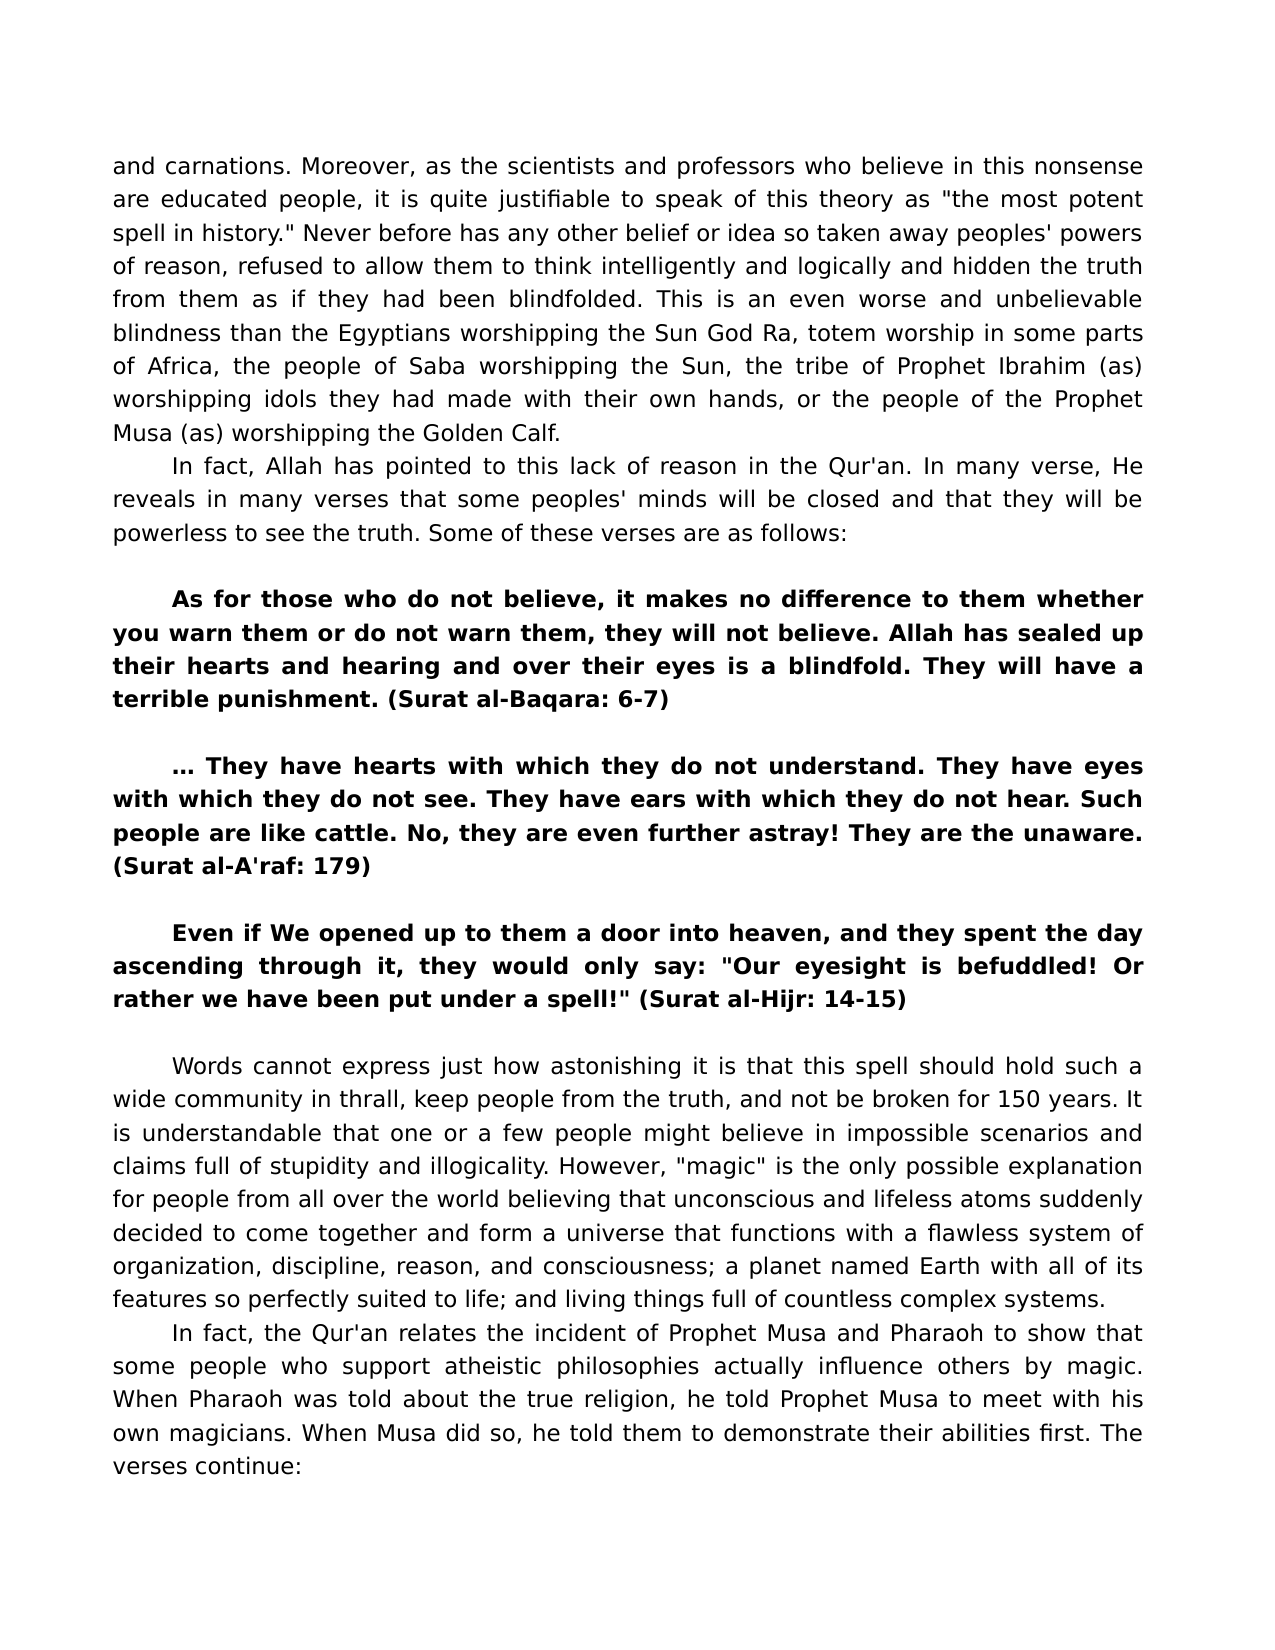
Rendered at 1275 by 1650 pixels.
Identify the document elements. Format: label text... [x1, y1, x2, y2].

text In fact, the Qur'an relates the incident of Prophet Musa and Pharaoh to show that some people who support atheistic philosophies actually influence others by magic. When Pharaoh was told about the true religion, he told Prophet Musa to meet with his own magicians. When Musa did so, he told them to demonstrate their abilities first. The verses continue: [112, 1314, 1145, 1481]
text As for those who do not believe, it makes no difference to them whether you warn them or do not warn them, they will not believe. Allah has sealed up their hearts and hearing and over their eyes is a blindfold. They will have a terrible punishment. (Surat al-Baqara: 6-7) [112, 581, 1145, 714]
text and carnations. Moreover, as the scientists and professors who believe in this nonsense are educated people, it is quite justifiable to speak of this theory as "the most potent spell in history." Never before has any other belief or idea so taken away peoples' powers of reason, refused to allow them to think intelligently and logically and hidden the truth from them as if they had been blindfolded. This is an even worse and unbelievable blindness than the Egyptians worshipping the Sun God Ra, totem worship in some parts of Africa, the people of Saba worshipping the Sun, the tribe of Prophet Ibrahim (as) worshipping idols they had made with their own hands, or the people of the Prophet Musa (as) worshipping the Golden Calf. [112, 148, 1145, 448]
text … They have hearts with which they do not understand. They have eyes with which they do not see. They have ears with which they do not hear. Such people are like cattle. No, they are even further astray! They are the unaware. (Surat al-A'raf: 179) [112, 748, 1145, 881]
text Words cannot express just how astonishing it is that this spell should hold such a wide community in thrall, keep people from the truth, and not be broken for 150 years. It is understandable that one or a few people might believe in impossible scenarios and claims full of stupidity and illogicality. However, "magic" is the only possible explanation for people from all over the world believing that unconscious and lifeless atoms suddenly decided to come together and form a universe that functions with a flawless system of organization, discipline, reason, and consciousness; a planet named Earth with all of its features so perfectly suited to life; and living things full of countless complex systems. [112, 1048, 1145, 1314]
text Even if We opened up to them a door into heaven, and they spent the day ascending through it, they would only say: "Our eyesight is befuddled! Or rather we have been put under a spell!" (Surat al-Hijr: 14-15) [112, 914, 1145, 1014]
text In fact, Allah has pointed to this lack of reason in the Qur'an. In many verse, He reveals in many verses that some peoples' minds will be closed and that they will be powerless to see the truth. Some of these verses are as follows: [112, 448, 1145, 548]
